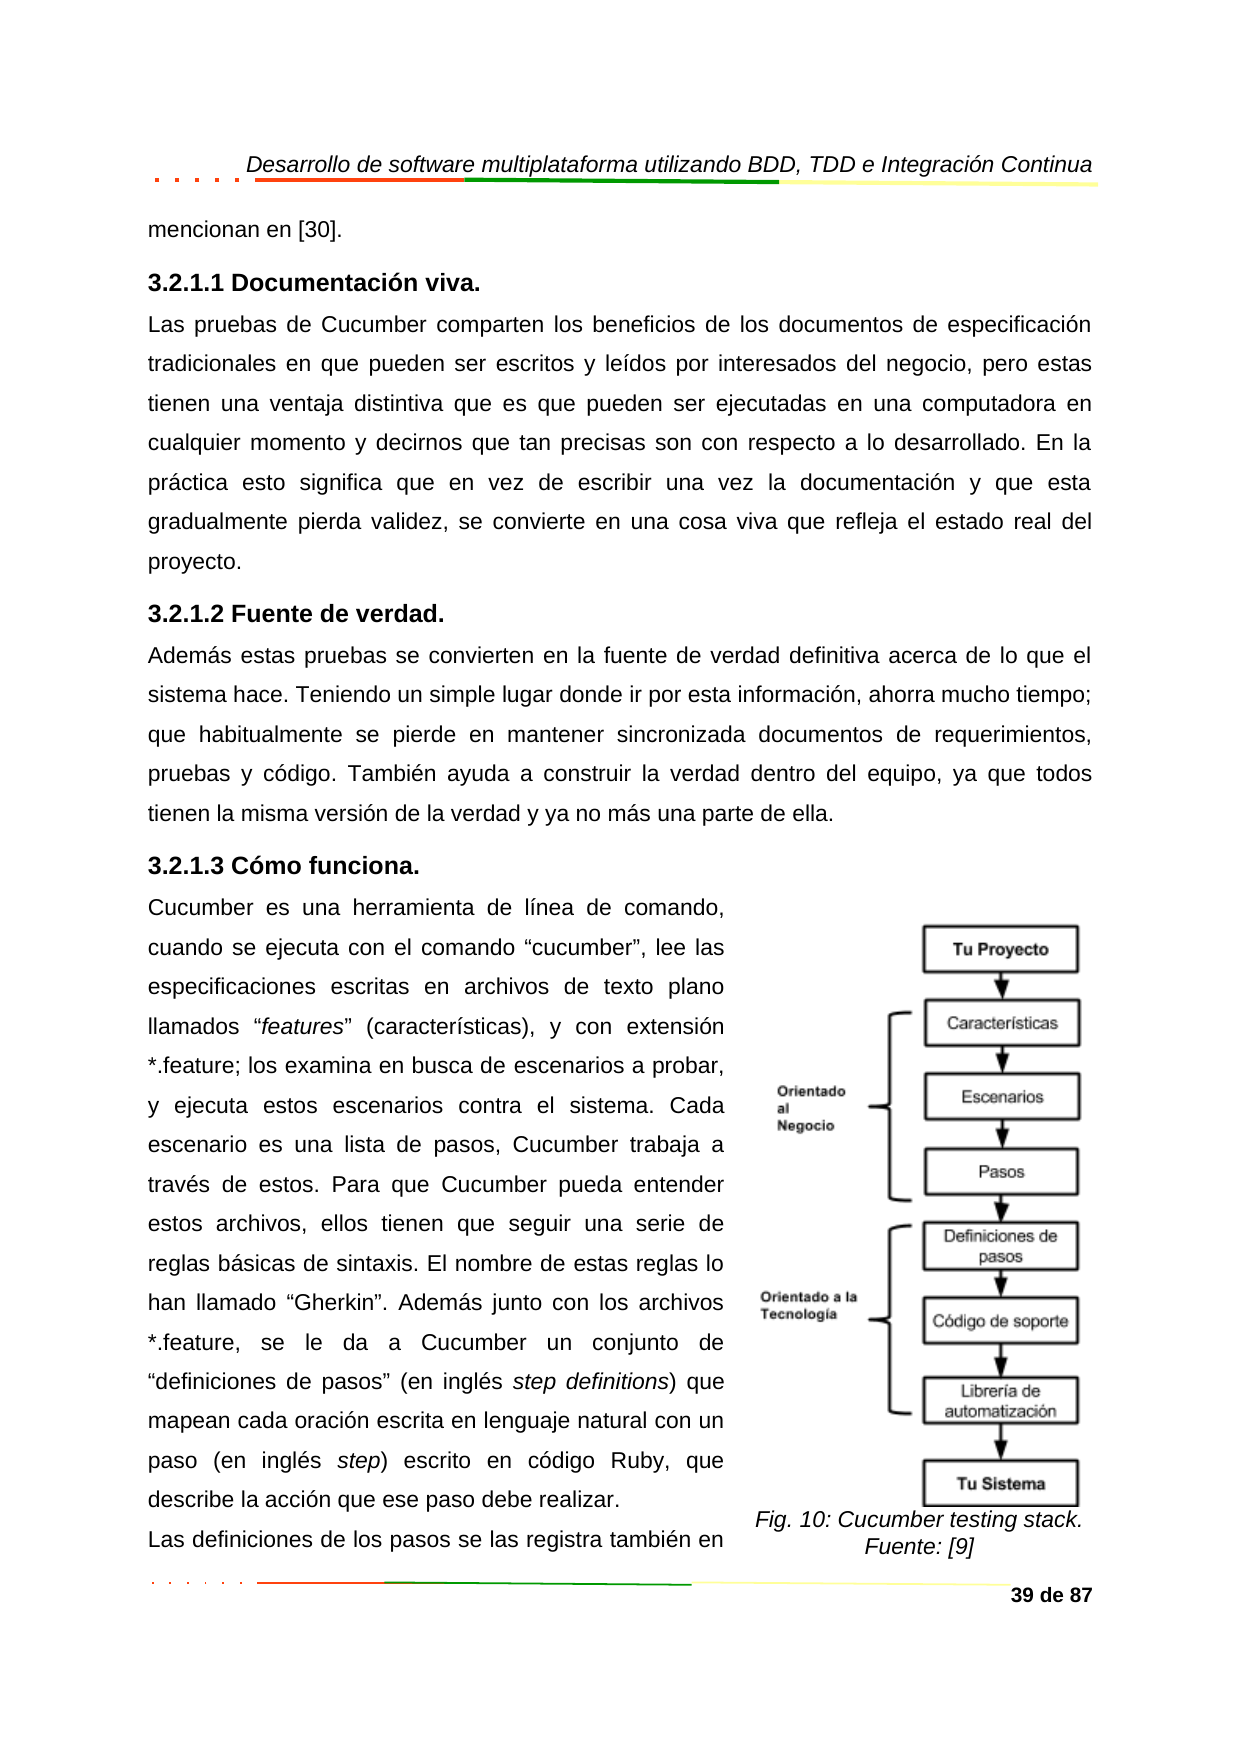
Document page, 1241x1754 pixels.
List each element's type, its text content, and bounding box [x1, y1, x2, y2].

text 3.2.1.3 Cómo funciona. [148, 851, 1093, 880]
text Las pruebas de Cucumber comparten los beneficios de los documentos de especificación tradicionales en que pueden ser escritos y leídos por interesados del negocio, pero estas tienen una ventaja distintiva que es que pueden ser ejecutadas en una computadora en cualquier momento y decirnos que tan precisas son con respecto a lo desarrollado. En la práctica esto significa que en vez de escribir una vez la documentación y que esta gradualmente pierda validez, se convierte en una cosa viva que refleja el estado real del proyecto. [148, 311, 1093, 574]
text Cucumber es una herramienta de línea de comando, cuando se ejecuta con el comando “cucumber”, lee las especificaciones escritas en archivos de texto plano llamados “features” (características), y con extensión *.feature; los examina en busca de escenarios a probar, y ejecuta estos escenarios contra el sistema. Cada escenario es una lista de pasos, Cucumber trabaja a través de estos. Para que Cucumber pueda entender estos archivos, ellos tienen que seguir una serie de reglas básicas de sintaxis. El nombre de estas reglas lo han llamado “Gherkin”. Además junto con los archivos *.feature, se le da a Cucumber un conjunto de “definiciones de pasos” (en inglés step definitions) que mapean cada oración escrita en lenguaje natural con un paso (en inglés step) escrito en código Ruby, que describe la acción que ese paso debe realizar. [148, 894, 1101, 1513]
text 3.2.1.2 Fuente de verdad. [148, 599, 1093, 628]
picture [742, 918, 1096, 1507]
text 3.2.1.1 Documentación viva. [148, 268, 1093, 296]
text Fig. 10: Cucumber testing stack. Fuente: [9] [737, 919, 1101, 1559]
text mencionan en [30]. [148, 216, 1093, 243]
text Además estas pruebas se convierten en la fuente de verdad definitiva acerca de lo que el sistema hace. Teniendo un simple lugar donde ir por esta información, ahorra mucho tiempo; que habitualmente se pierde en mantener sincronizada documentos de requerimientos, pruebas y código. También ayuda a construir la verdad dentro del equipo, ya que todos tienen la misma versión de la verdad y ya no más una parte de ella. [148, 642, 1093, 826]
text Las definiciones de los pasos se las registra también en [148, 1526, 737, 1552]
